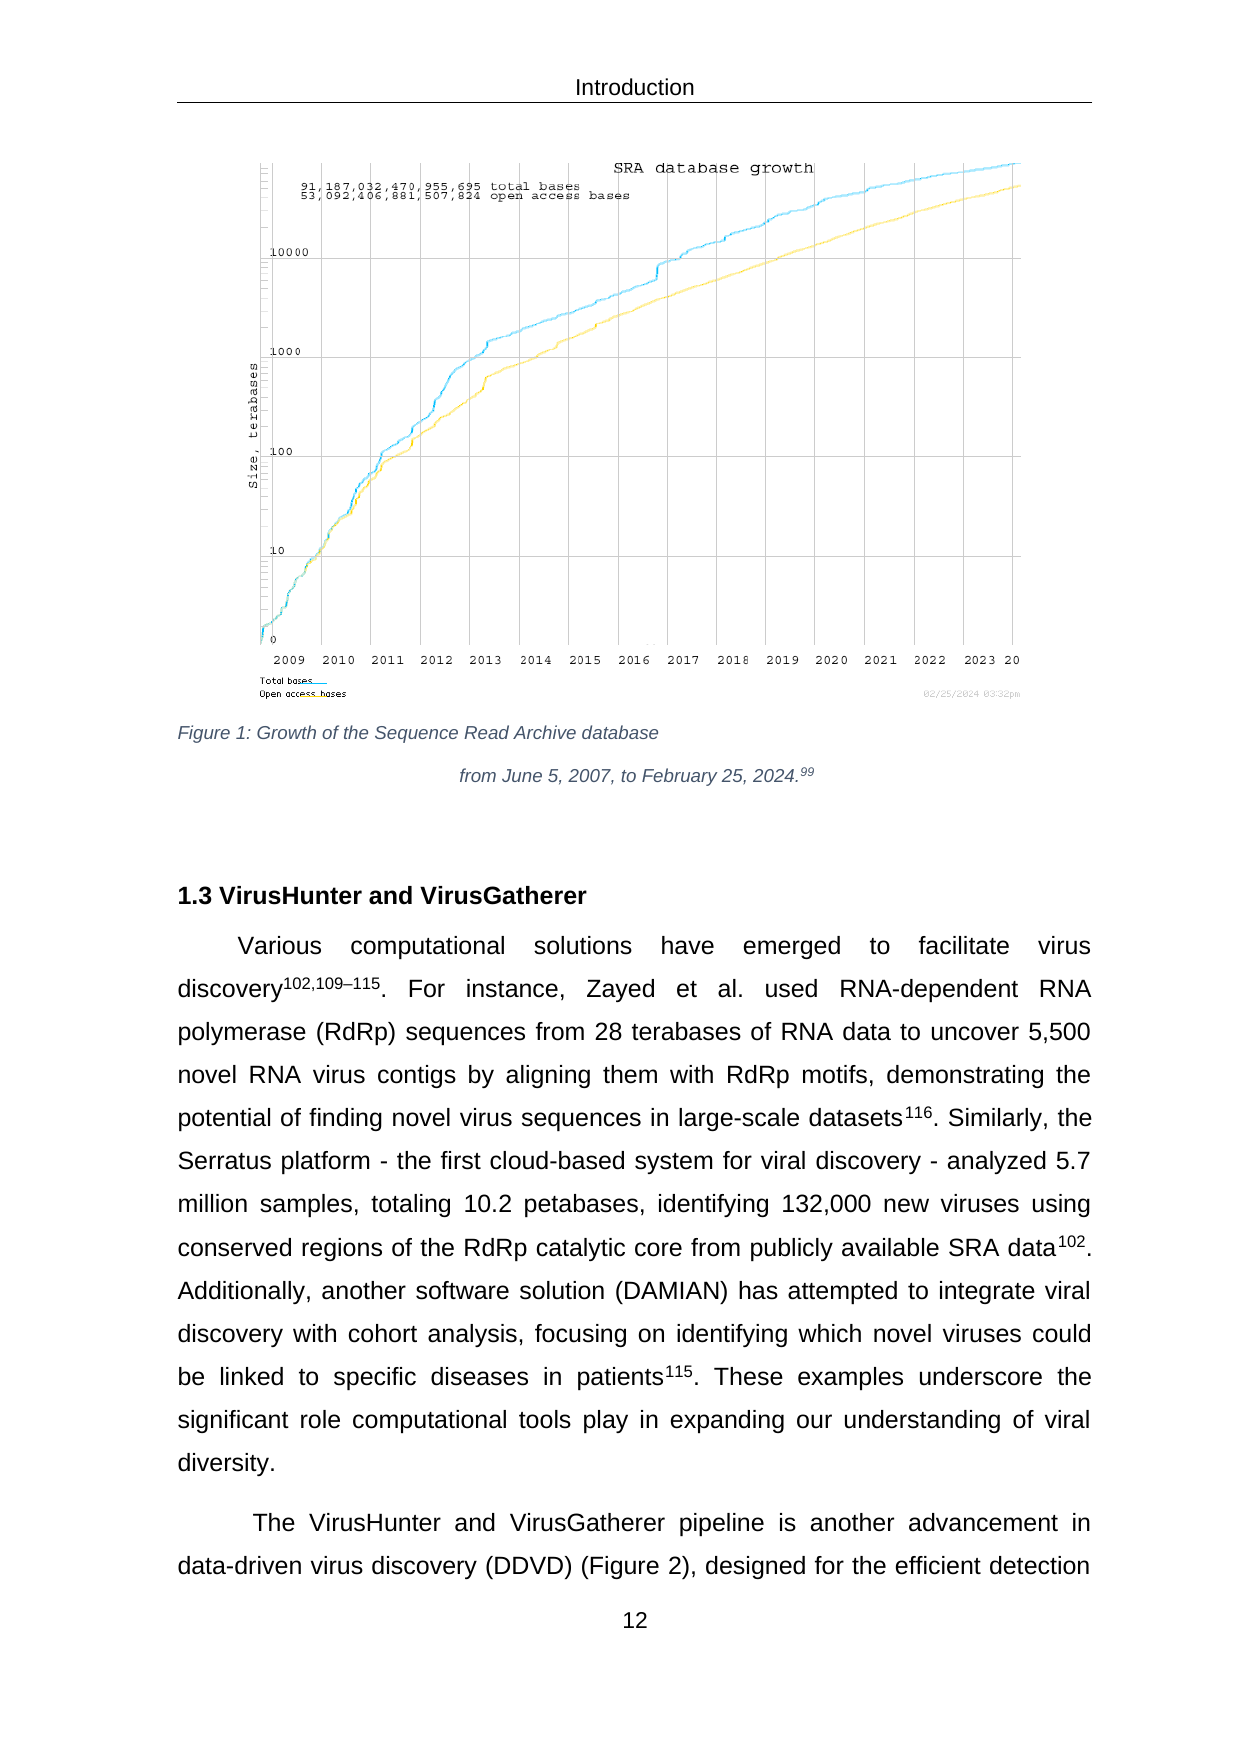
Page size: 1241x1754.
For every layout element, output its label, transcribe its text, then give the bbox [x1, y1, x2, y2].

text The VirusHunter and VirusGatherer pipeline is another advancement in data-driven virus discovery (DDVD) (Figure 2), designed for the efficient detection [177, 1508, 1092, 1580]
text Figure 1: Growth of the Sequence Read Archive database [177, 722, 1092, 744]
text from June 5, 2007, to February 25, 2024.99 [177, 764, 1092, 786]
subtitle 1.3 VirusHunter and VirusGatherer [177, 881, 1092, 910]
text Various computational solutions have emerged to facilitate virus discovery102,109–115. For instance, Zayed et al. used RNA-dependent RNA polymerase (RdRp) sequences from 28 terabases of RNA data to uncover 5,500 novel RNA virus contigs by aligning them with RdRp motifs, demonstrating the potential of finding novel virus sequences in large-scale datasets116. Similarly, the Serratus platform - the first cloud-based system for viral discovery - analyzed 5.7 million samples, totaling 10.2 petabases, identifying 132,000 new viruses using conserved regions of the RdRp catalytic core from publicly available SRA data102. Additionally, another software solution (DAMIAN) has attempted to integrate viral discovery with cohort analysis, focusing on identifying which novel viruses could be linked to specific diseases in patients115. These examples underscore the significant role computational tools play in expanding our understanding of viral diversity. [177, 931, 1092, 1477]
